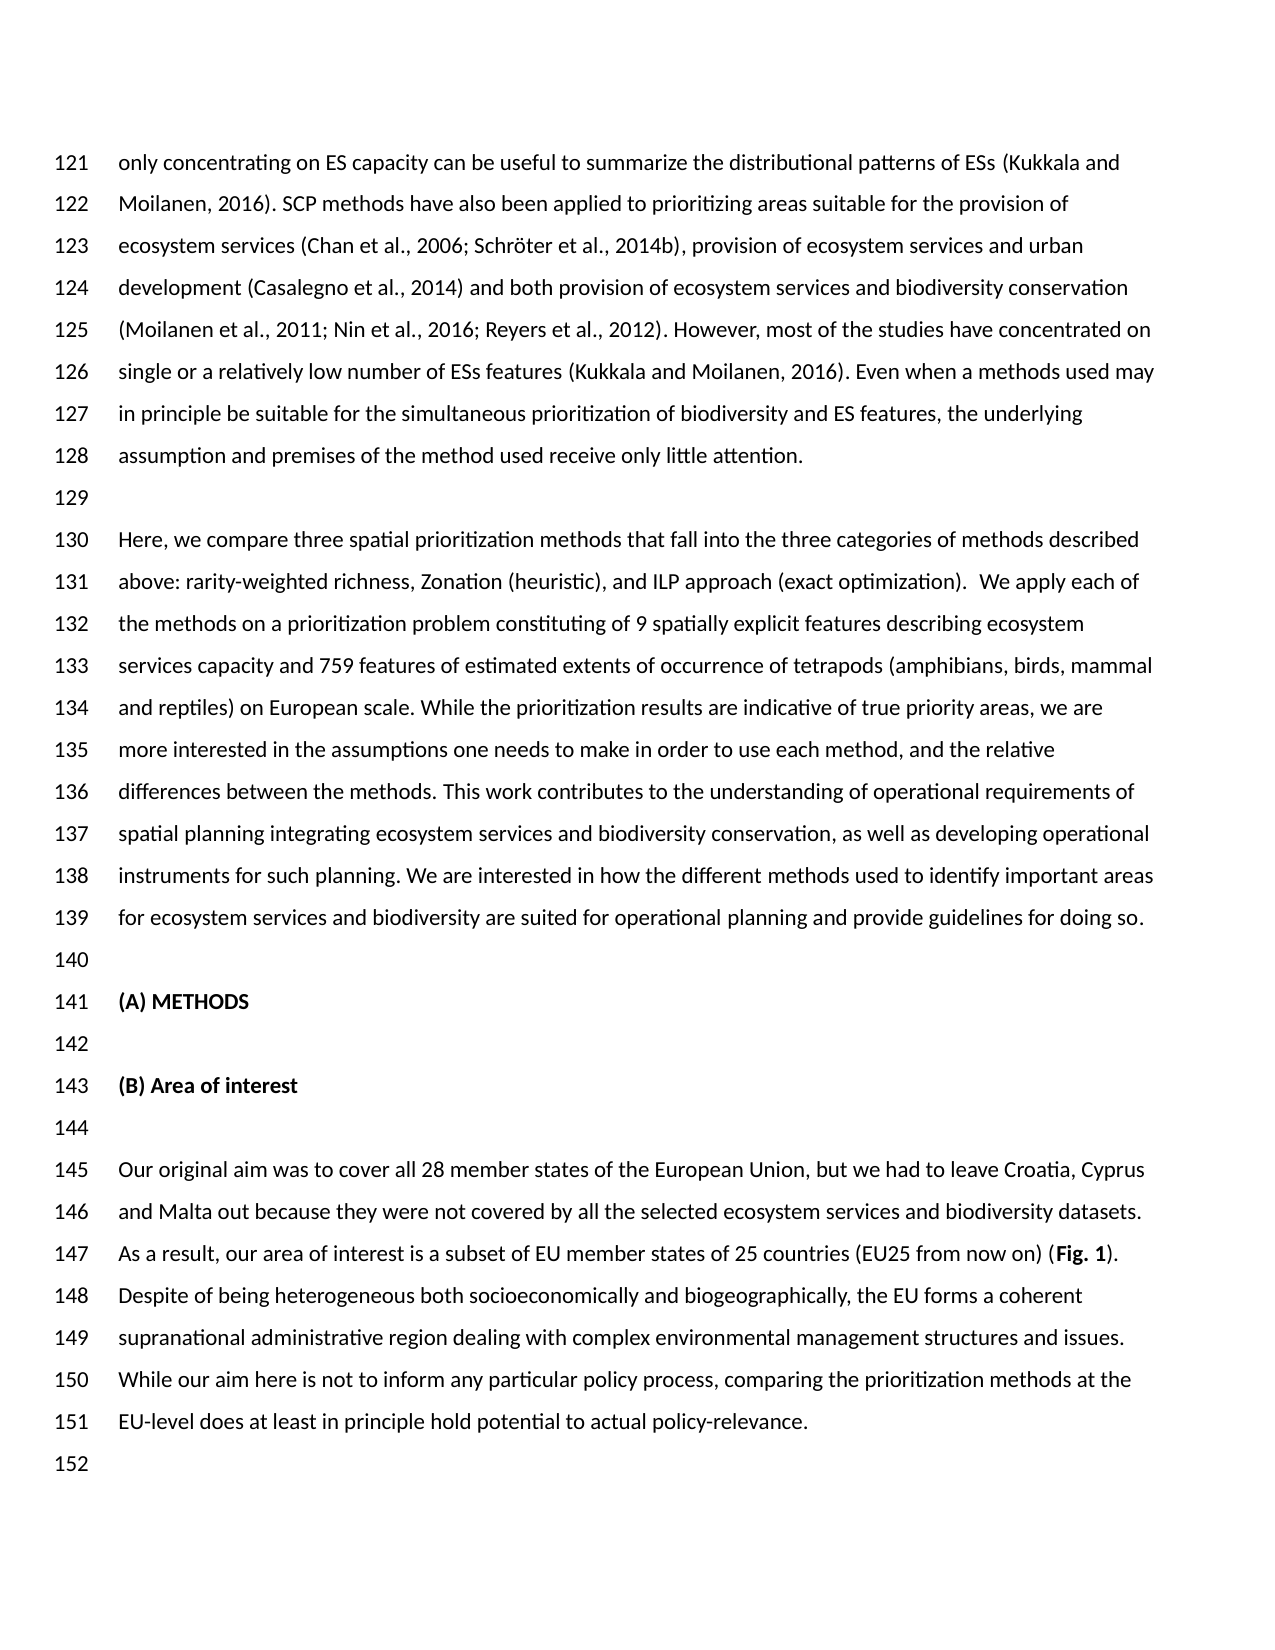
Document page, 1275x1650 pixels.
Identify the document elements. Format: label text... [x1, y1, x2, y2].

text Our original aim was to cover all 28 member states of the European Union, but we had to leave Croatia, Cyprus and Malta out because they were not covered by all the selected ecosystem services and biodiversity datasets. As a result, our area of interest is a subset of EU member states of 25 countries (EU25 from now on) (Fig. 1). Despite of being heterogeneous both socioeconomically and biogeographically, the EU forms a coherent supranational administrative region dealing with complex environmental management structures and issues. While our aim here is not to inform any particular policy process, comparing the prioritization methods at the EU-level does at least in principle hold potential to actual policy-relevance. [118, 1155, 1157, 1435]
subtitle (B) Area of interest [118, 1071, 1157, 1099]
text Here, we compare three spatial prioritization methods that fall into the three categories of methods described above: rarity-weighted richness, Zonation (heuristic), and ILP approach (exact optimization). We apply each of the methods on a prioritization problem constituting of 9 spatially explicit features describing ecosystem services capacity and 759 features of estimated extents of occurrence of tetrapods (amphibians, birds, mammal and reptiles) on European scale. While the prioritization results are indicative of true priority areas, we are more interested in the assumptions one needs to make in order to use each method, and the relative differences between the methods. This work contributes to the understanding of operational requirements of spatial planning integrating ecosystem services and biodiversity conservation, as well as developing operational instruments for such planning. We are interested in how the different methods used to identify important areas for ecosystem services and biodiversity are suited for operational planning and provide guidelines for doing so. [118, 525, 1157, 931]
text only concentrating on ES capacity can be useful to summarize the distributional patterns of ESs (Kukkala and Moilanen, 2016). SCP methods have also been applied to prioritizing areas suitable for the provision of ecosystem services (Chan et al., 2006; Schröter et al., 2014b), provision of ecosystem services and urban development (Casalegno et al., 2014) and both provision of ecosystem services and biodiversity conservation (Moilanen et al., 2011; Nin et al., 2016; Reyers et al., 2012). However, most of the studies have concentrated on single or a relatively low number of ESs features (Kukkala and Moilanen, 2016). Even when a methods used may in principle be suitable for the simultaneous prioritization of biodiversity and ES features, the underlying assumption and premises of the method used receive only little attention. [118, 148, 1157, 469]
subtitle (A) METHODS [118, 987, 1157, 1015]
